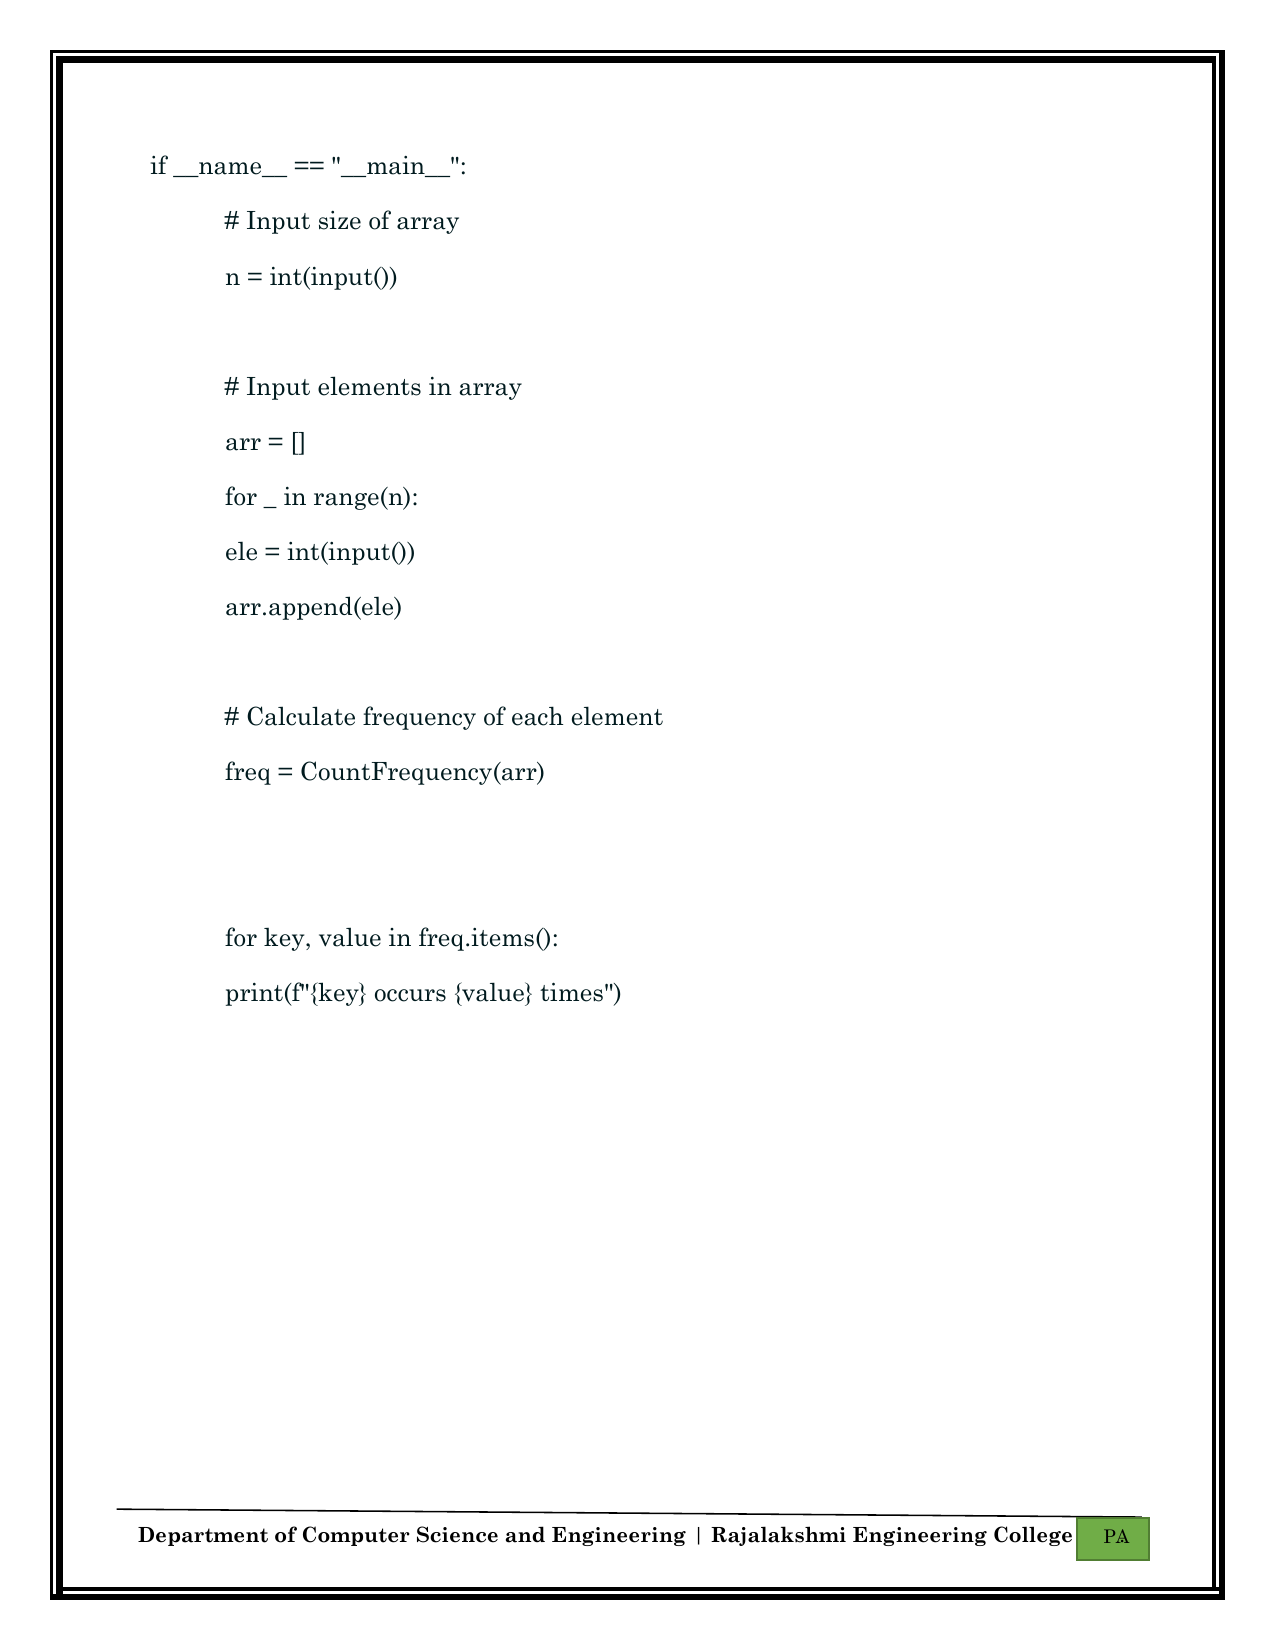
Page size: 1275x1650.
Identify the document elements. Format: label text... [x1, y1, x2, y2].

text for _ in range(n): [150, 481, 1125, 511]
text ele = int(input()) [150, 536, 1125, 566]
text if __name__ == "__main__": [150, 150, 1125, 180]
text # Calculate frequency of each element [150, 701, 1125, 731]
text arr = [] [150, 426, 1125, 456]
text # Input size of array [150, 205, 1125, 235]
text arr.append(ele) [150, 591, 1125, 621]
text for key, value in freq.items(): [150, 921, 1125, 952]
text # Input elements in array [150, 370, 1125, 401]
text n = int(input()) [150, 260, 1125, 290]
text freq = CountFrequency(arr) [150, 756, 1125, 786]
text print(f"{key} occurs {value} times") [150, 977, 1125, 1007]
